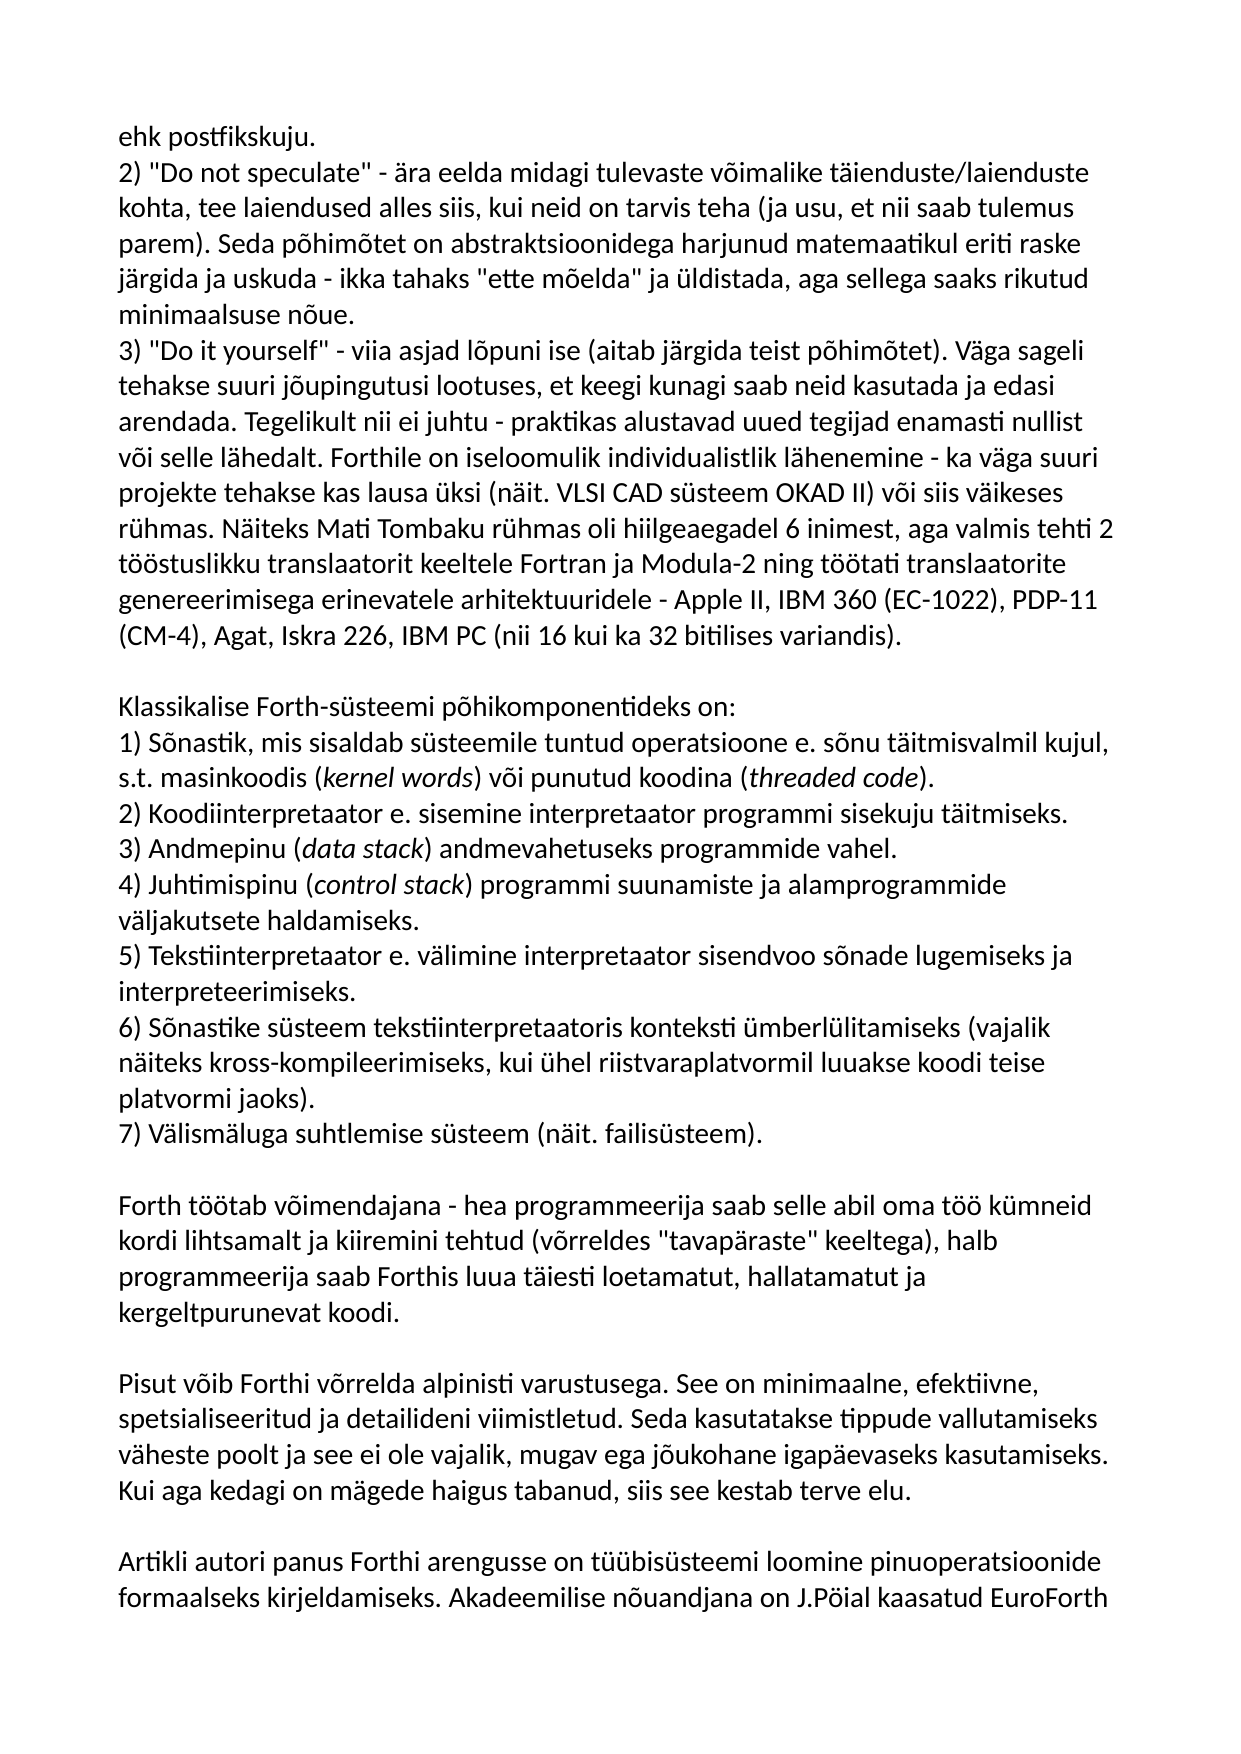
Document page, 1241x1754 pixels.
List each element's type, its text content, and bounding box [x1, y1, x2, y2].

text Pisut võib Forthi võrrelda alpinisti varustusega. See on minimaalne, efektiivne, spetsialiseeritud ja detailideni viimistletud. Seda kasutatakse tippude vallutamiseks väheste poolt ja see ei ole vajalik, mugav ega jõukohane igapäevaseks kasutamiseks. Kui aga kedagi on mägede haigus tabanud, siis see kestab terve elu. [118, 1365, 1122, 1507]
text 1) Sõnastik, mis sisaldab süsteemile tuntud operatsioone e. sõnu täitmisvalmil kujul, s.t. masinkoodis (kernel words) või punutud koodina (threaded code). [118, 724, 1122, 795]
text ehk postfikskuju. [118, 118, 1122, 154]
text 5) Tekstiinterpretaator e. välimine interpretaator sisendvoo sõnade lugemiseks ja interpreteerimiseks. [118, 937, 1122, 1009]
text 2) Koodiinterpretaator e. sisemine interpretaator programmi sisekuju täitmiseks. [118, 795, 1122, 831]
text 2) "Do not speculate" - ära eelda midagi tulevaste võimalike täienduste/laienduste kohta, tee laiendused alles siis, kui neid on tarvis teha (ja usu, et nii saab tulemus parem). Seda põhimõtet on abstraktsioonidega harjunud matemaatikul eriti raske järgida ja uskuda - ikka tahaks "ette mõelda" ja üldistada, aga sellega saaks rikutud minimaalsuse nõue. [118, 154, 1122, 332]
text Forth töötab võimendajana - hea programmeerija saab selle abil oma töö kümneid kordi lihtsamalt ja kiiremini tehtud (võrreldes "tavapäraste" keeltega), halb programmeerija saab Forthis luua täiesti loetamatut, hallatamatut ja kergeltpurunevat koodi. [118, 1187, 1122, 1329]
text 3) Andmepinu (data stack) andmevahetuseks programmide vahel. [118, 831, 1122, 866]
text 7) Välismäluga suhtlemise süsteem (näit. failisüsteem). [118, 1116, 1122, 1151]
text Klassikalise Forth-süsteemi põhikomponentideks on: [118, 688, 1122, 724]
text Artikli autori panus Forthi arengusse on tüübisüsteemi loomine pinuoperatsioonide formaalseks kirjeldamiseks. Akadeemilise nõuandjana on J.Pöial kaasatud EuroForth [118, 1543, 1122, 1614]
text 4) Juhtimispinu (control stack) programmi suunamiste ja alamprogrammide väljakutsete haldamiseks. [118, 866, 1122, 937]
text 3) "Do it yourself" - viia asjad lõpuni ise (aitab järgida teist põhimõtet). Väga sageli tehakse suuri jõupingutusi lootuses, et keegi kunagi saab neid kasutada ja edasi arendada. Tegelikult nii ei juhtu - praktikas alustavad uued tegijad enamasti nullist või selle lähedalt. Forthile on iseloomulik individualistlik lähenemine - ka väga suuri projekte tehakse kas lausa üksi (näit. VLSI CAD süsteem OKAD II) või siis väikeses rühmas. Näiteks Mati Tombaku rühmas oli hiilgeaegadel 6 inimest, aga valmis tehti 2 tööstuslikku translaatorit keeltele Fortran ja Modula-2 ning töötati translaatorite genereerimisega erinevatele arhitektuuridele - Apple II, IBM 360 (EC-1022), PDP-11 (CM-4), Agat, Iskra 226, IBM PC (nii 16 kui ka 32 bitilises variandis). [118, 332, 1122, 652]
text 6) Sõnastike süsteem tekstiinterpretaatoris konteksti ümberlülitamiseks (vajalik näiteks kross-kompileerimiseks, kui ühel riistvaraplatvormil luuakse koodi teise platvormi jaoks). [118, 1009, 1122, 1116]
